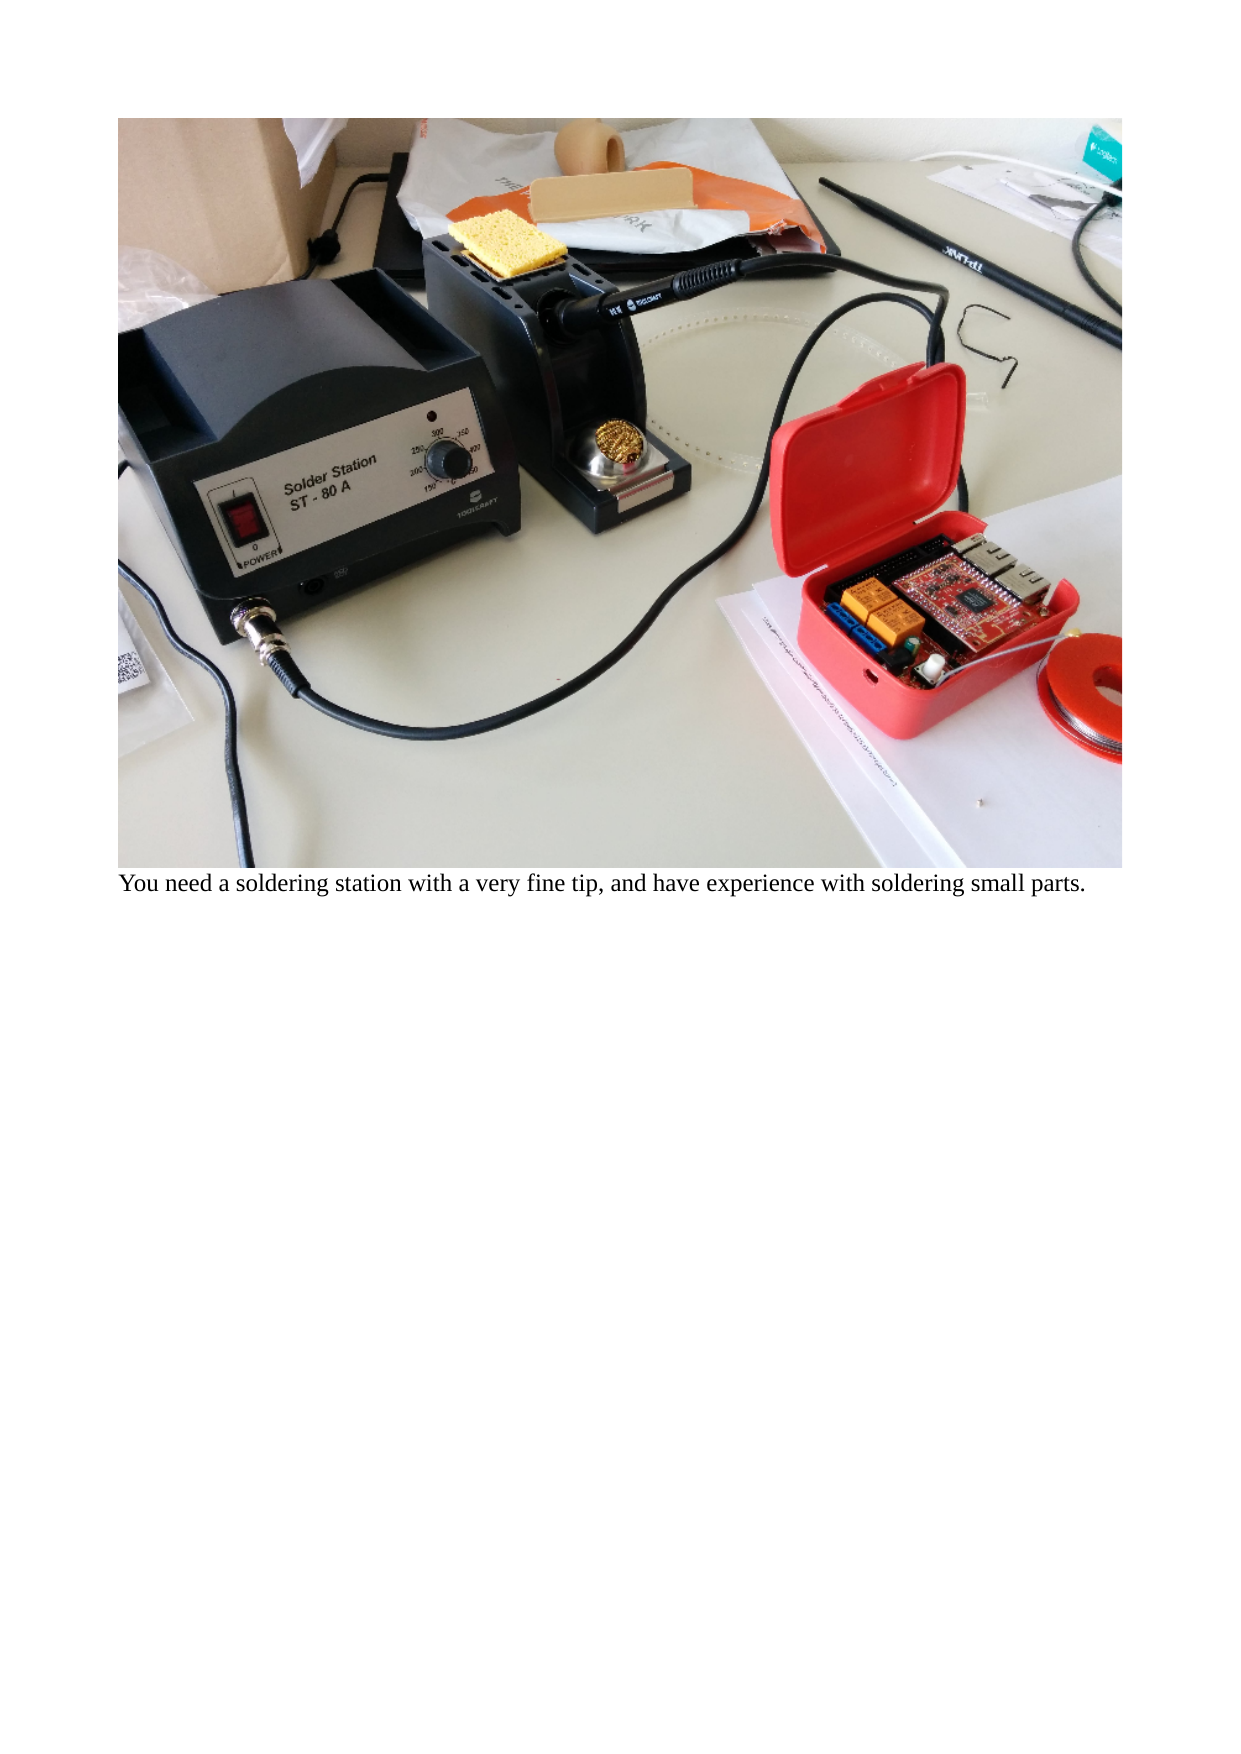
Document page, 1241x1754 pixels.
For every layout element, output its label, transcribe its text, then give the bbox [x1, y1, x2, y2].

picture [118, 118, 1123, 868]
text You need a soldering station with a very fine tip, and have experience with soldering small parts. [118, 868, 1122, 896]
